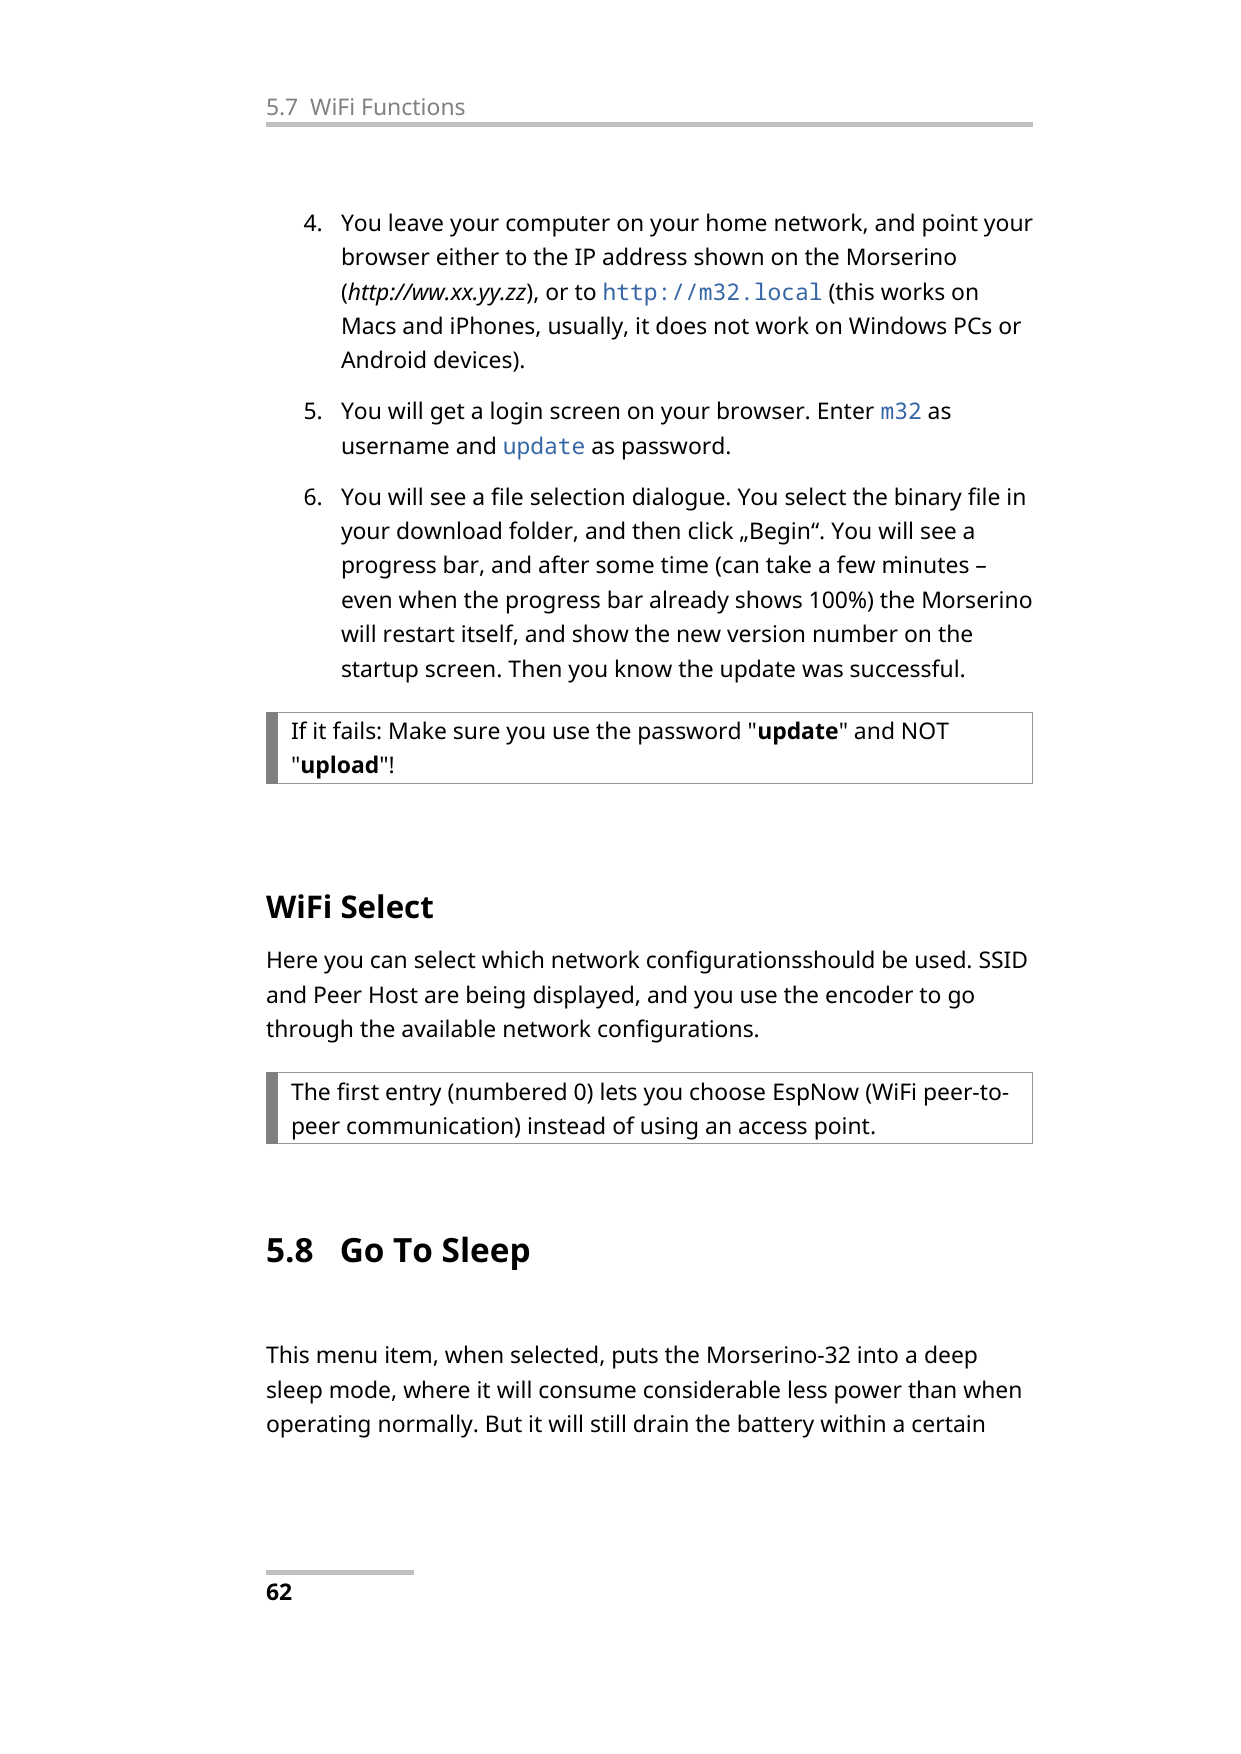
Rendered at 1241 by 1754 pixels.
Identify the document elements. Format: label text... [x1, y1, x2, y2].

text Here you can select which network configurationsshould be used. SSID and Peer Host are being displayed, and you use the encoder to go through the available network configurations. [266, 944, 1033, 1044]
subtitle WiFi Select [266, 883, 1033, 927]
subtitle Go To Sleep [266, 1227, 1033, 1273]
text This menu item, when selected, puts the Morserino-32 into a deep sleep mode, where it will consume considerable less power than when operating normally. But it will still drain the battery within a certain [266, 1339, 1033, 1439]
text The first entry (numbered 0) lets you choose EspNow (WiFi peer-to-peer communication) instead of using an access point. [278, 1073, 1032, 1143]
list You leave your computer on your home network, and point your browser either to the IP address shown on the Morserino (http://ww.xx.yy.zz), or to http://m32.local (this works on Macs and iPhones, usually, it does not work on Windows PCs or Android devices). [303, 207, 1033, 376]
list You will get a login screen on your browser. Enter m32 as username and update as password. [303, 395, 1033, 461]
text If it fails: Make sure you use the password "update" and NOT "upload"! [278, 713, 1032, 783]
list You will see a file selection dialogue. You select the binary file in your download folder, and then click „Begin“. You will see a progress bar, and after some time (can take a few minutes – even when the progress bar already shows 100%) the Morserino will restart itself, and show the new version number on the startup screen. Then you know the update was successful. [303, 481, 1033, 684]
